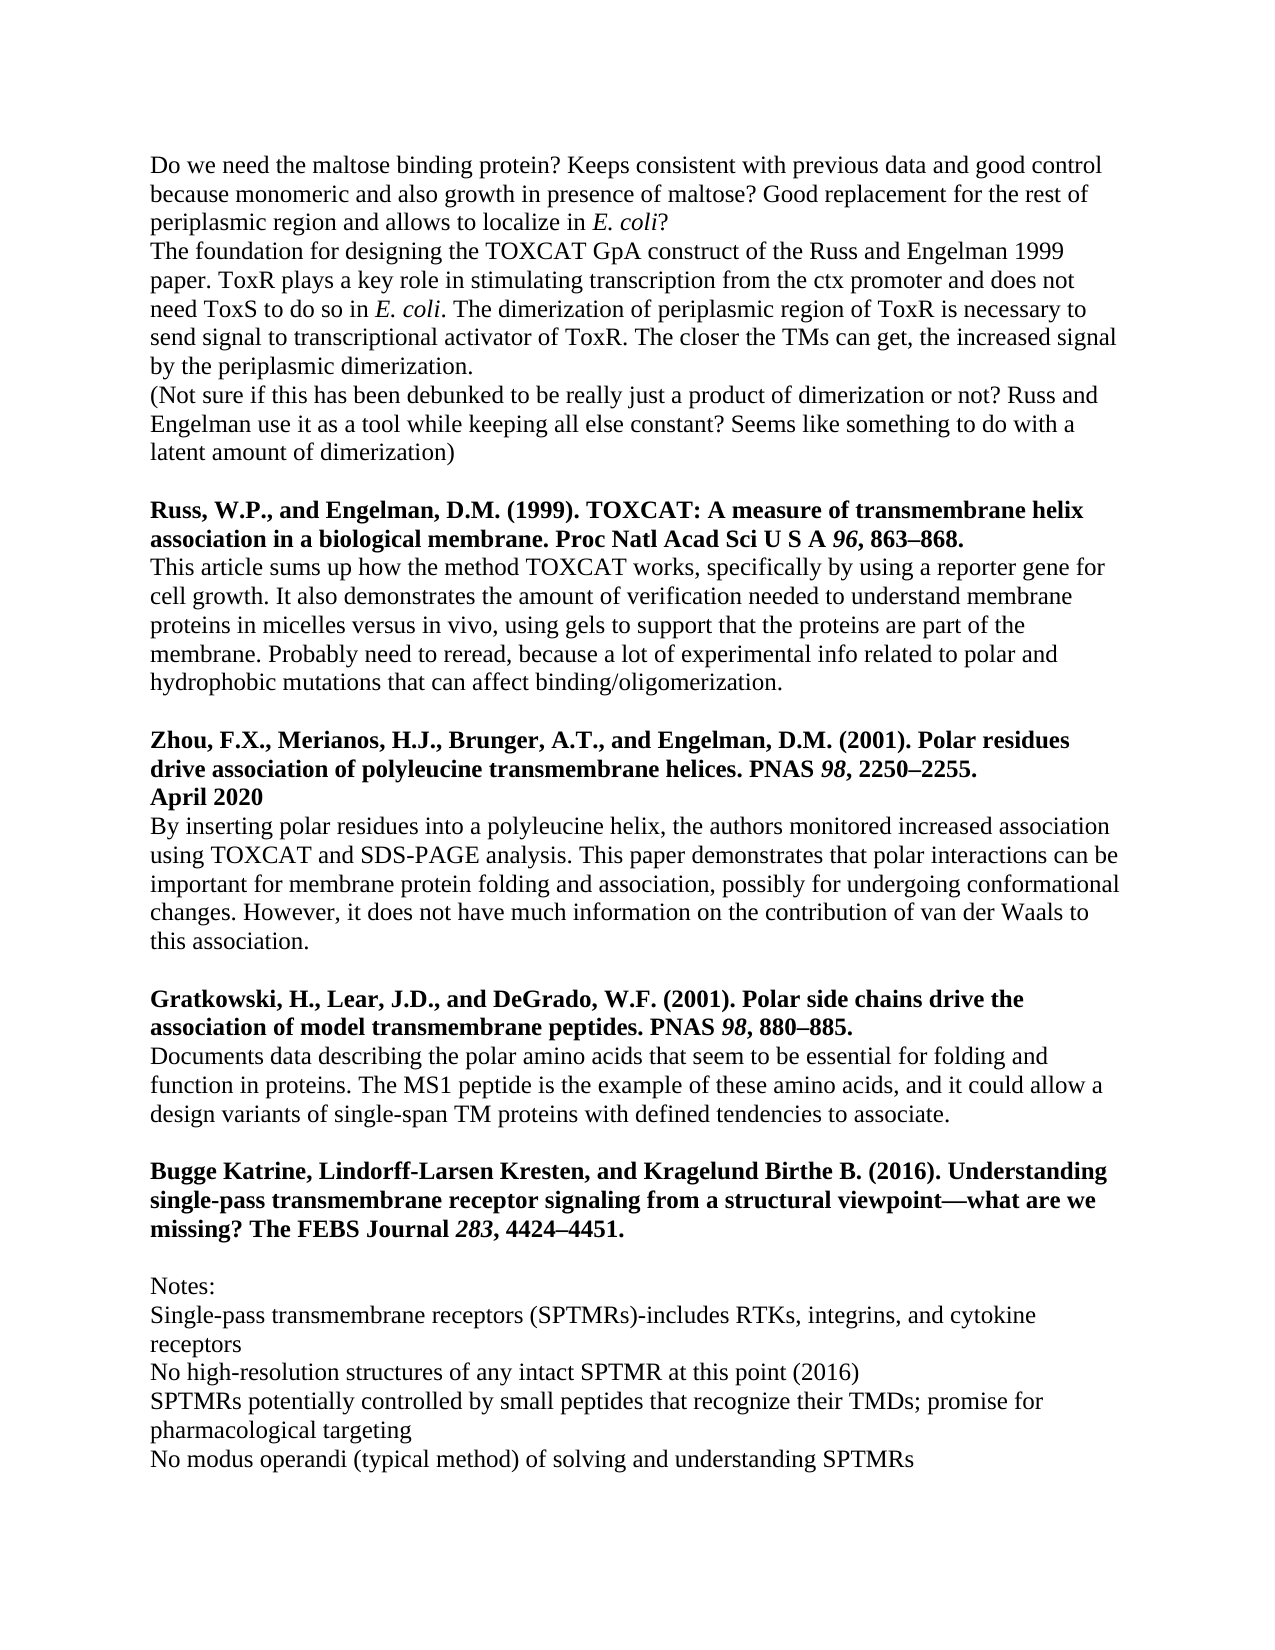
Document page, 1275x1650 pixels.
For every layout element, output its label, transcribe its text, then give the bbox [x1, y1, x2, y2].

text The foundation for designing the TOXCAT GpA construct of the Russ and Engelman 1999 paper. ToxR plays a key role in stimulating transcription from the ctx promoter and does not need ToxS to do so in E. coli. The dimerization of periplasmic region of ToxR is necessary to send signal to transcriptional activator of ToxR. The closer the TMs can get, the increased signal by the periplasmic dimerization. [150, 236, 1125, 380]
text Bugge Katrine, Lindorff‐Larsen Kresten, and Kragelund Birthe B. (2016). Understanding single‐pass transmembrane receptor signaling from a structural viewpoint—what are we missing? The FEBS Journal 283, 4424–4451. [150, 1156, 1125, 1242]
text Zhou, F.X., Merianos, H.J., Brunger, A.T., and Engelman, D.M. (2001). Polar residues drive association of polyleucine transmembrane helices. PNAS 98, 2250–2255. [150, 725, 1125, 782]
text No high-resolution structures of any intact SPTMR at this point (2016) [150, 1357, 1125, 1386]
text Gratkowski, H., Lear, J.D., and DeGrado, W.F. (2001). Polar side chains drive the association of model transmembrane peptides. PNAS 98, 880–885. [150, 984, 1125, 1041]
text April 2020 [150, 782, 1125, 811]
text (Not sure if this has been debunked to be really just a product of dimerization or not? Russ and Engelman use it as a tool while keeping all else constant? Seems like something to do with a latent amount of dimerization) [150, 380, 1125, 466]
text This article sums up how the method TOXCAT works, specifically by using a reporter gene for cell growth. It also demonstrates the amount of verification needed to understand membrane proteins in micelles versus in vivo, using gels to support that the proteins are part of the membrane. Probably need to reread, because a lot of experimental info related to polar and hydrophobic mutations that can affect binding/oligomerization. [150, 552, 1125, 696]
text Russ, W.P., and Engelman, D.M. (1999). TOXCAT: A measure of transmembrane helix association in a biological membrane. Proc Natl Acad Sci U S A 96, 863–868. [150, 495, 1125, 552]
text SPTMRs potentially controlled by small peptides that recognize their TMDs; promise for pharmacological targeting [150, 1386, 1125, 1444]
text By inserting polar residues into a polyleucine helix, the authors monitored increased association using TOXCAT and SDS-PAGE analysis. This paper demonstrates that polar interactions can be important for membrane protein folding and association, possibly for undergoing conformational changes. However, it does not have much information on the contribution of van der Waals to this association. [150, 811, 1125, 955]
text No modus operandi (typical method) of solving and understanding SPTMRs [150, 1444, 1125, 1472]
text Notes: [150, 1271, 1125, 1300]
text Documents data describing the polar amino acids that seem to be essential for folding and function in proteins. The MS1 peptide is the example of these amino acids, and it could allow a design variants of single-span TM proteins with defined tendencies to associate. [150, 1041, 1125, 1127]
text Do we need the maltose binding protein? Keeps consistent with previous data and good control because monomeric and also growth in presence of maltose? Good replacement for the rest of periplasmic region and allows to localize in E. coli? [150, 150, 1125, 236]
text Single-pass transmembrane receptors (SPTMRs)-includes RTKs, integrins, and cytokine receptors [150, 1300, 1125, 1357]
